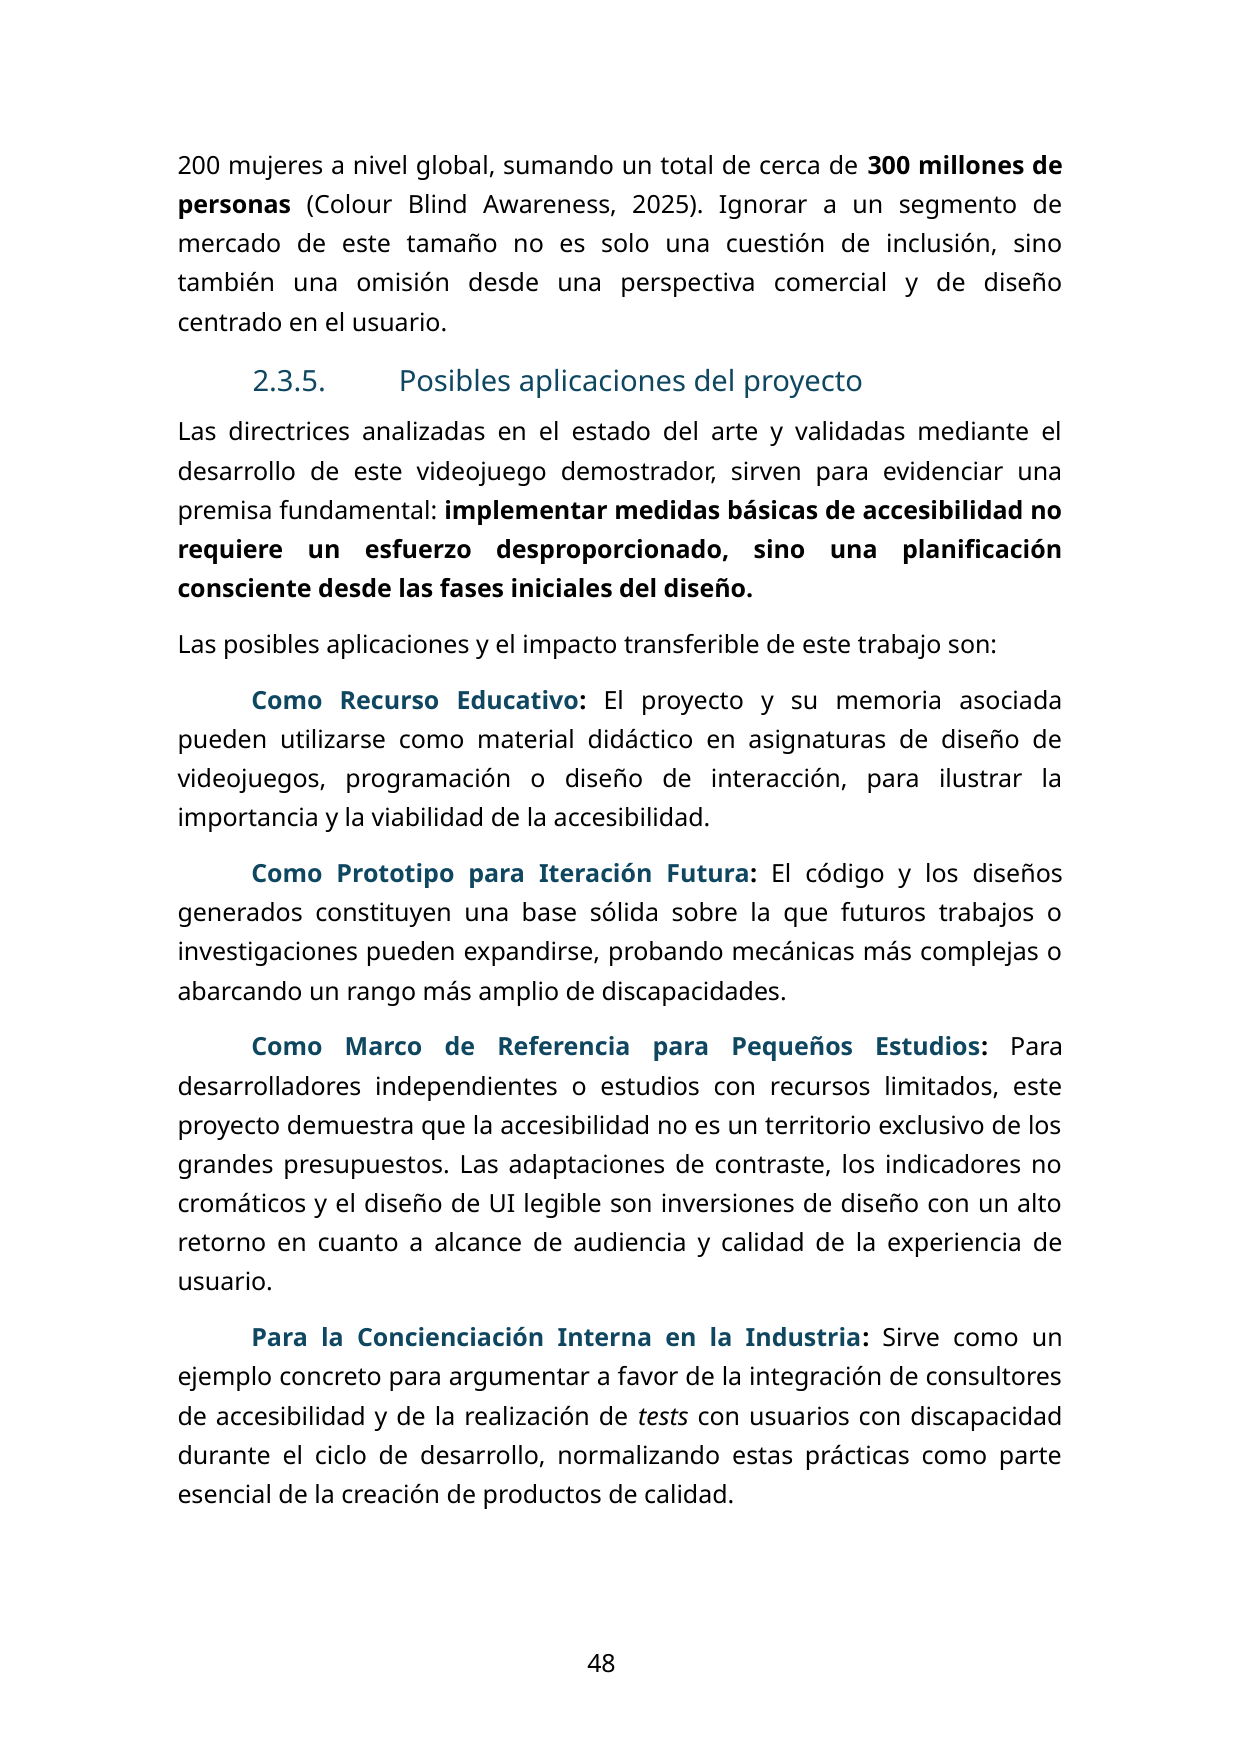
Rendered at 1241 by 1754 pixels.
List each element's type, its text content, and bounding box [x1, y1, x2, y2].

text 200 mujeres a nivel global, sumando un total de cerca de 300 millones de personas (Colour Blind Awareness, 2025). Ignorar a un segmento de mercado de este tamaño no es solo una cuestión de inclusión, sino también una omisión desde una perspectiva comercial y de diseño centrado en el usuario. [177, 148, 1063, 338]
text Como Marco de Referencia para Pequeños Estudios: Para desarrolladores independientes o estudios con recursos limitados, este proyecto demuestra que la accesibilidad no es un territorio exclusivo de los grandes presupuestos. Las adaptaciones de contraste, los indicadores no cromáticos y el diseño de UI legible son inversiones de diseño con un alto retorno en cuanto a alcance de audiencia y calidad de la experiencia de usuario. [177, 1029, 1063, 1298]
subtitle Posibles aplicaciones del proyecto [252, 360, 1063, 400]
text Para la Concienciación Interna en la Industria: Sirve como un ejemplo concreto para argumentar a favor de la integración de consultores de accesibilidad y de la realización de tests con usuarios con discapacidad durante el ciclo de desarrollo, normalizando estas prácticas como parte esencial de la creación de productos de calidad. [177, 1320, 1063, 1511]
text Como Prototipo para Iteración Futura: El código y los diseños generados constituyen una base sólida sobre la que futuros trabajos o investigaciones pueden expandirse, probando mecánicas más complejas o abarcando un rango más amplio de discapacidades. [177, 856, 1063, 1007]
text Las directrices analizadas en el estado del arte y validadas mediante el desarrollo de este videojuego demostrador, sirven para evidenciar una premisa fundamental: implementar medidas básicas de accesibilidad no requiere un esfuerzo desproporcionado, sino una planificación consciente desde las fases iniciales del diseño. [177, 414, 1063, 605]
text Como Recurso Educativo: El proyecto y su memoria asociada pueden utilizarse como material didáctico en asignaturas de diseño de videojuegos, programación o diseño de interacción, para ilustrar la importancia y la viabilidad de la accesibilidad. [177, 682, 1063, 834]
text Las posibles aplicaciones y el impacto transferible de este trabajo son: [177, 627, 1063, 661]
